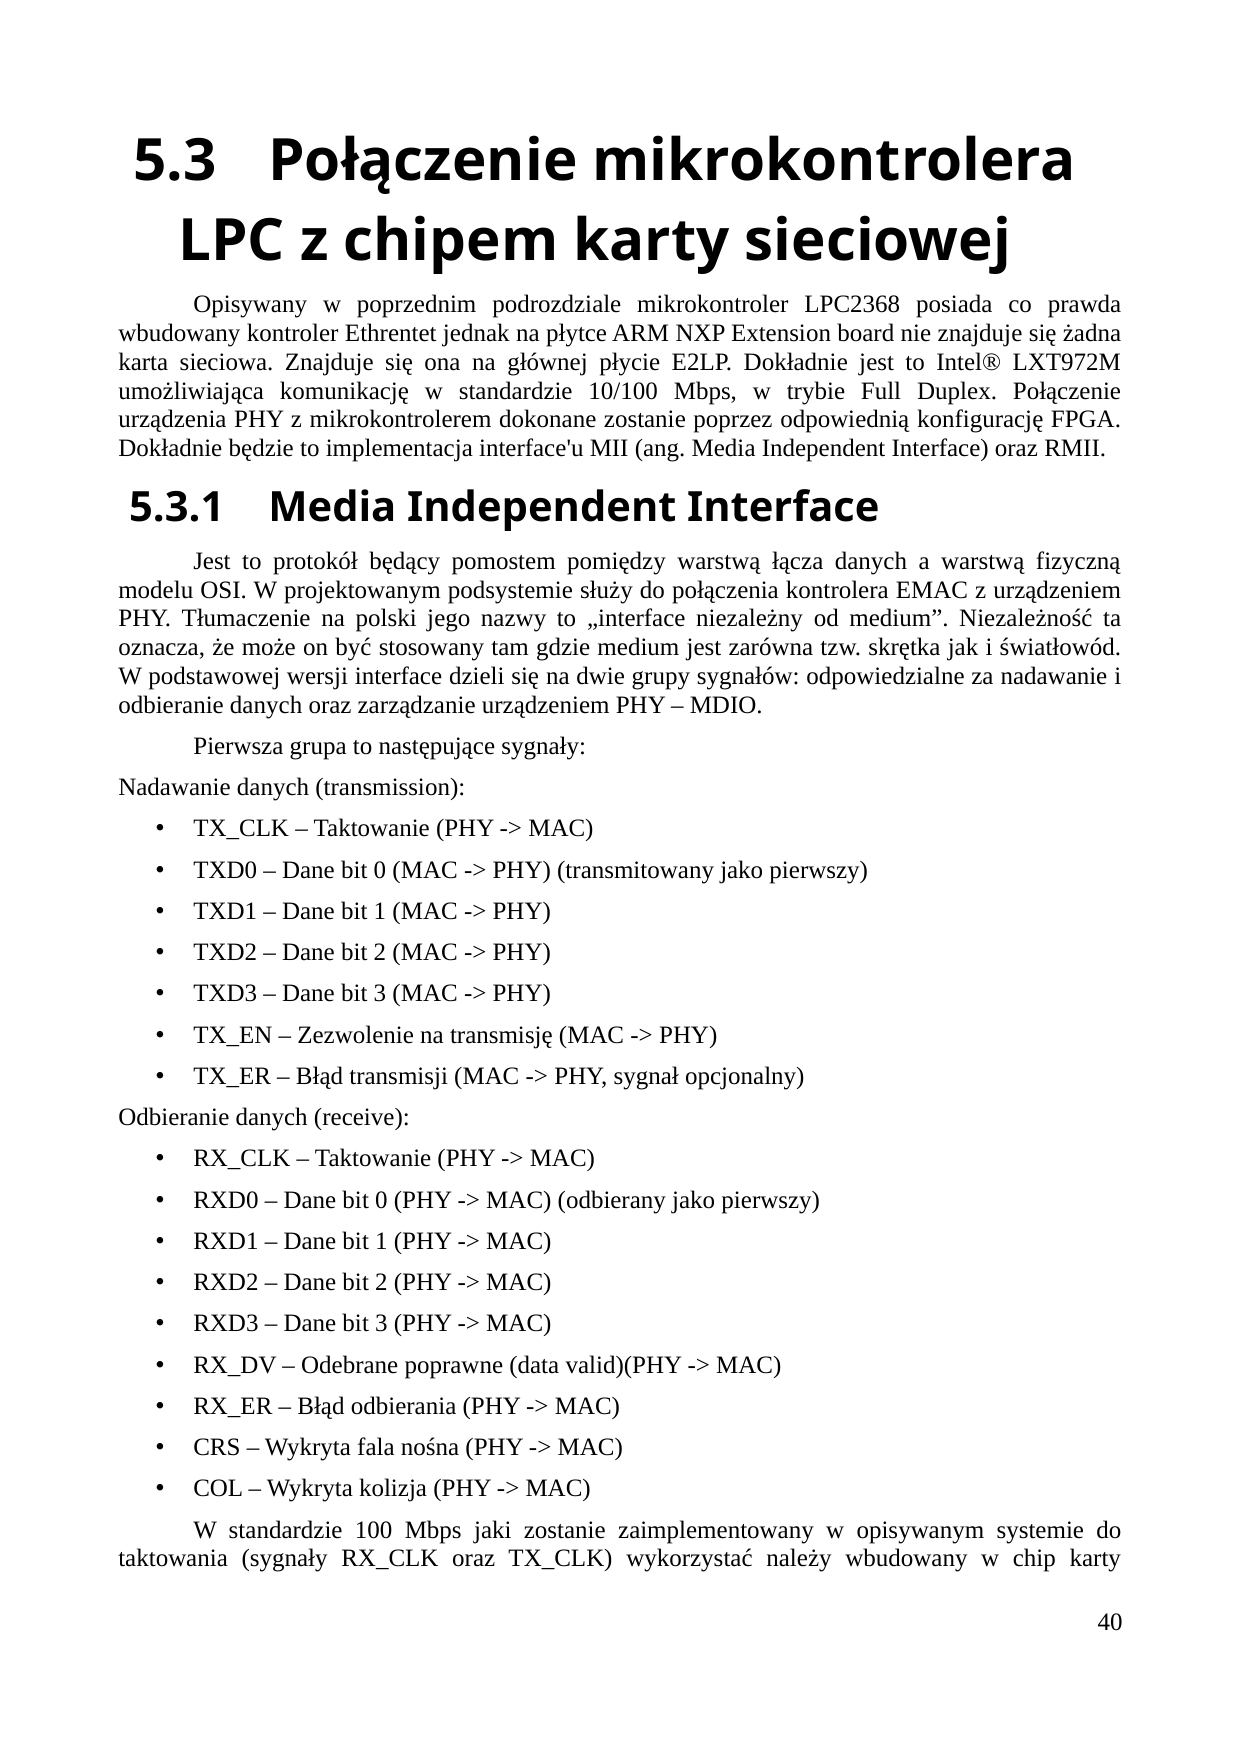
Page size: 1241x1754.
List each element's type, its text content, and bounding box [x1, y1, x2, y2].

list RX_ER – Błąd odbierania (PHY -> MAC) [156, 1391, 1122, 1420]
list RXD1 – Dane bit 1 (PHY -> MAC) [156, 1226, 1122, 1255]
list RXD3 – Dane bit 3 (PHY -> MAC) [156, 1308, 1122, 1337]
list TXD0 – Dane bit 0 (MAC -> PHY) (transmitowany jako pierwszy) [156, 855, 1122, 883]
list RX_DV – Odebrane poprawne (data valid)(PHY -> MAC) [156, 1350, 1122, 1378]
list TXD3 – Dane bit 3 (MAC -> PHY) [156, 978, 1122, 1007]
list CRS – Wykryta fala nośna (PHY -> MAC) [156, 1432, 1122, 1461]
list TXD2 – Dane bit 2 (MAC -> PHY) [156, 937, 1122, 966]
list COL – Wykryta kolizja (PHY -> MAC) [156, 1473, 1122, 1502]
text Opisywany w poprzednim podrozdziale mikrokontroler LPC2368 posiada co prawda wbudowany kontroler Ethrentet jednak na płytce ARM NXP Extension board nie znajduje się żadna karta sieciowa. Znajduje się ona na głównej płycie E2LP. Dokładnie jest to Intel® LXT972M umożliwiająca komunikację w standardzie 10/100 Mbps, w trybie Full Duplex. Połączenie urządzenia PHY z mikrokontrolerem dokonane zostanie poprzez odpowiednią konfigurację FPGA. Dokładnie będzie to implementacja interface'u MII (ang. Media Independent Interface) oraz RMII. [118, 289, 1122, 462]
list TX_EN – Zezwolenie na transmisję (MAC -> PHY) [156, 1020, 1122, 1048]
list RXD0 – Dane bit 0 (PHY -> MAC) (odbierany jako pierwszy) [156, 1185, 1122, 1213]
text Odbieranie danych (receive): [118, 1102, 1122, 1131]
text Pierwsza grupa to następujące sygnały: [118, 731, 1122, 760]
text Jest to protokół będący pomostem pomiędzy warstwą łącza danych a warstwą fizyczną modelu OSI. W projektowanym podsystemie służy do połączenia kontrolera EMAC z urządzeniem PHY. Tłumaczenie na polski jego nazwy to „interface niezależny od medium”. Niezależność ta oznacza, że może on być stosowany tam gdzie medium jest zarówna tzw. skrętka jak i światłowód. W podstawowej wersji interface dzieli się na dwie grupy sygnałów: odpowiedzialne za nadawanie i odbieranie danych oraz zarządzanie urządzeniem PHY – MDIO. [118, 546, 1122, 718]
list TX_ER – Błąd transmisji (MAC -> PHY, sygnał opcjonalny) [156, 1061, 1122, 1090]
subtitle Media Independent Interface [118, 477, 1122, 533]
list TX_CLK – Taktowanie (PHY -> MAC) [156, 813, 1122, 842]
list TXD1 – Dane bit 1 (MAC -> PHY) [156, 896, 1122, 925]
list RX_CLK – Taktowanie (PHY -> MAC) [156, 1143, 1122, 1172]
subtitle Połączenie mikrokontrolera LPC z chipem karty sieciowej [118, 118, 1122, 277]
text Nadawanie danych (transmission): [118, 772, 1122, 801]
text W standardzie 100 Mbps jaki zostanie zaimplementowany w opisywanym systemie do taktowania (sygnały RX_CLK oraz TX_CLK) wykorzystać należy wbudowany w chip karty [118, 1515, 1122, 1572]
list RXD2 – Dane bit 2 (PHY -> MAC) [156, 1267, 1122, 1296]
